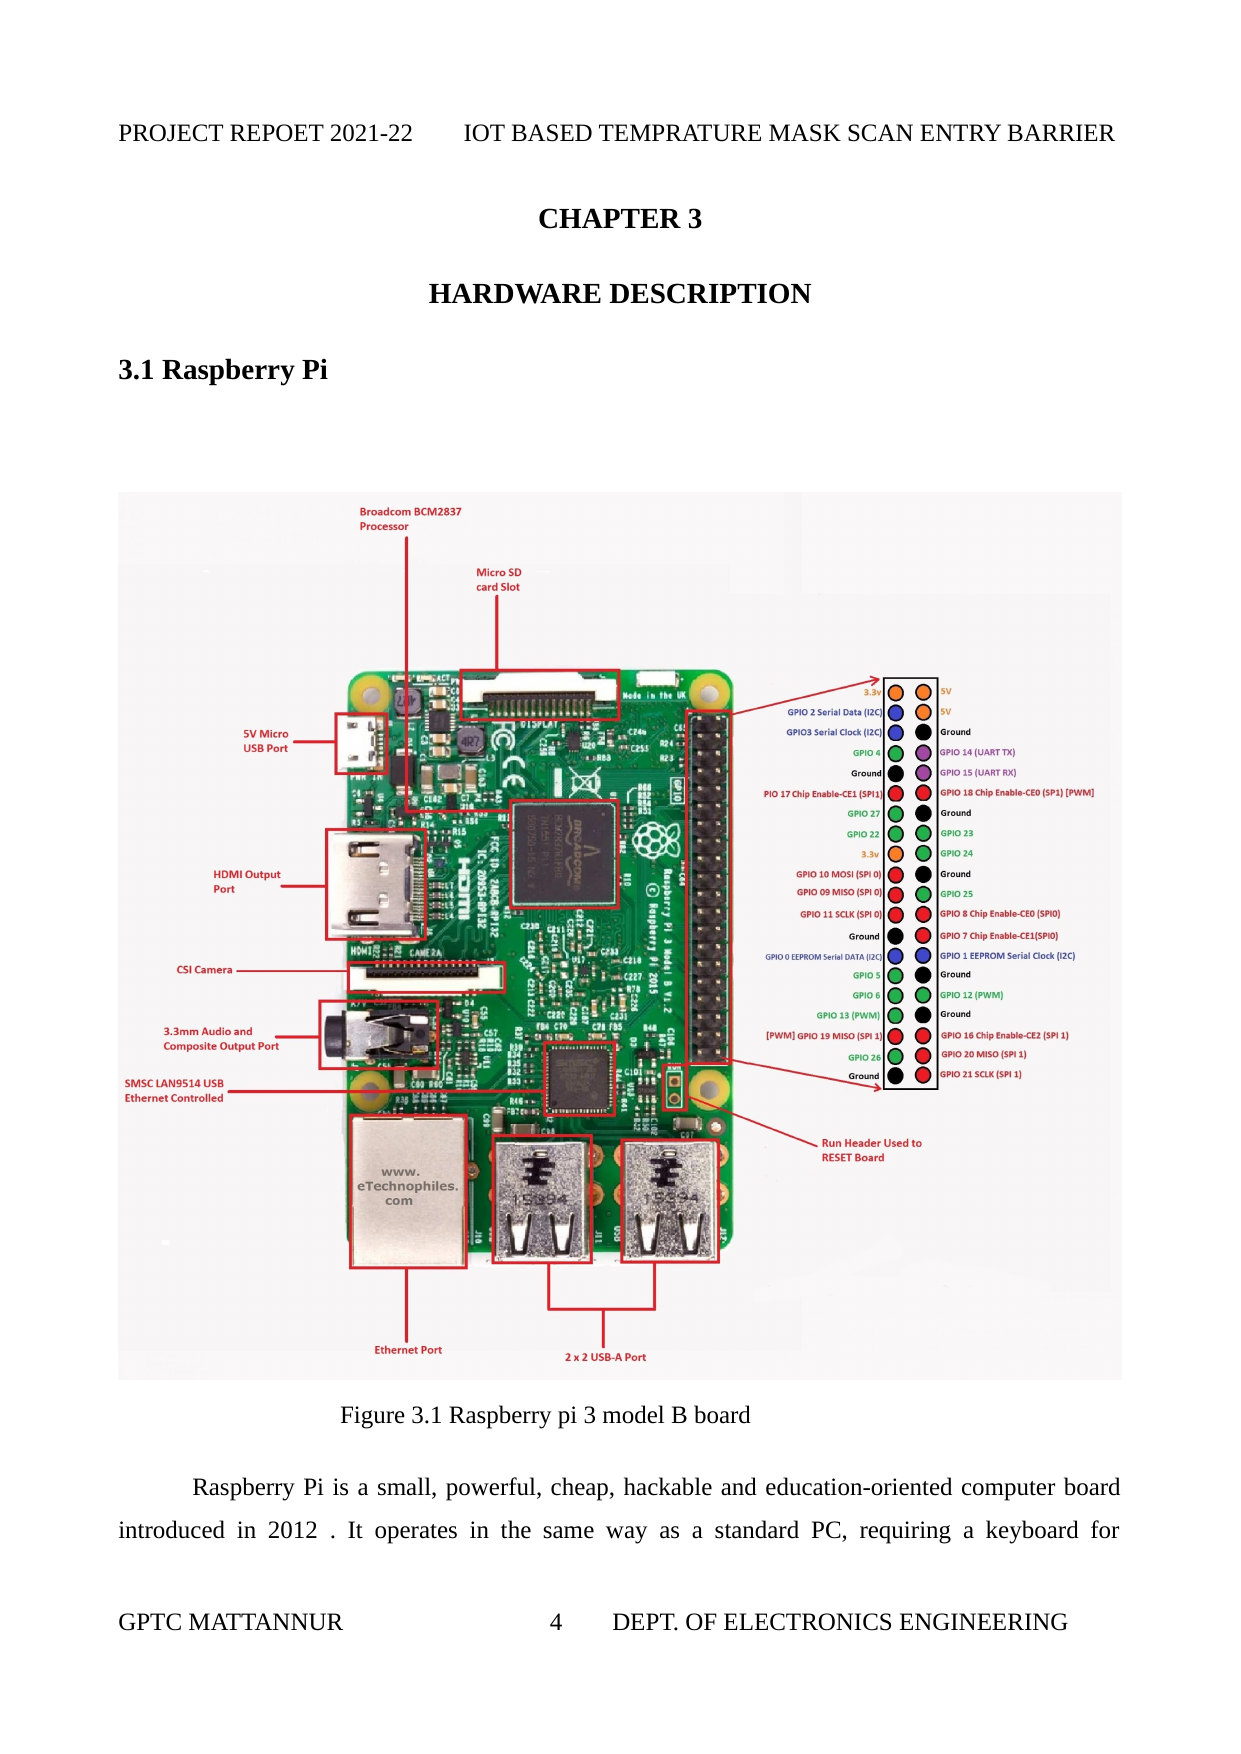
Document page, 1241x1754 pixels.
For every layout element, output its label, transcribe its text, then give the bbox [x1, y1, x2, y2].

picture [118, 492, 1123, 1380]
text Figure 3.1 Raspberry pi 3 model B board [118, 1380, 1122, 1430]
text CHAPTER 3 [118, 201, 1122, 235]
text Raspberry Pi is a small, powerful, cheap, hackable and education-oriented computer board introduced in 2012 . It operates in the same way as a standard PC, requiring a keyboard for [118, 1472, 1122, 1543]
text 3.1 Raspberry Pi [118, 352, 1122, 386]
text HARDWARE DESCRIPTION [118, 277, 1122, 310]
